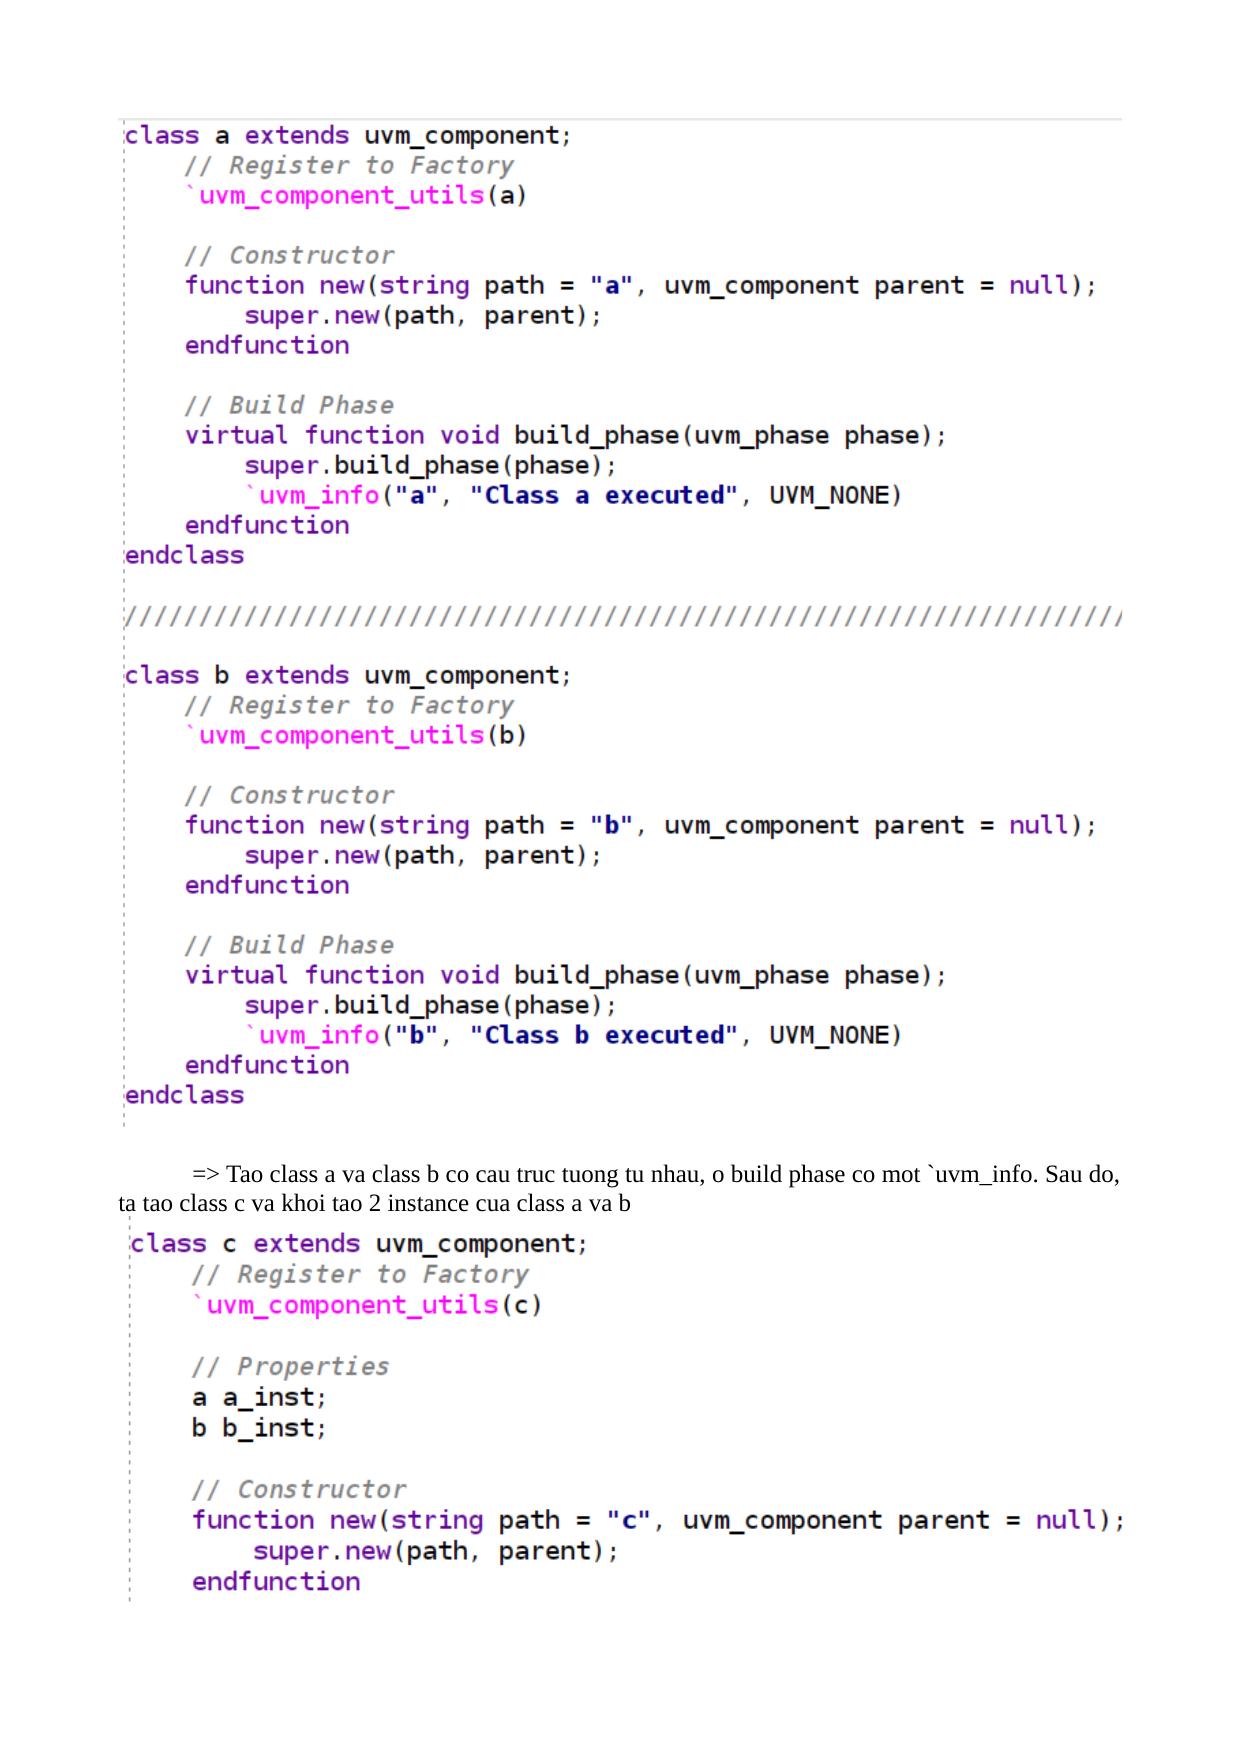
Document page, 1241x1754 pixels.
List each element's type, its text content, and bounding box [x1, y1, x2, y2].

text => Tao class a va class b co cau truc tuong tu nhau, o build phase co mot `uvm_info. Sau do, ta tao class c va khoi tao 2 instance cua class a va b [118, 1131, 1122, 1216]
picture [118, 1216, 1123, 1603]
picture [118, 118, 1123, 1131]
